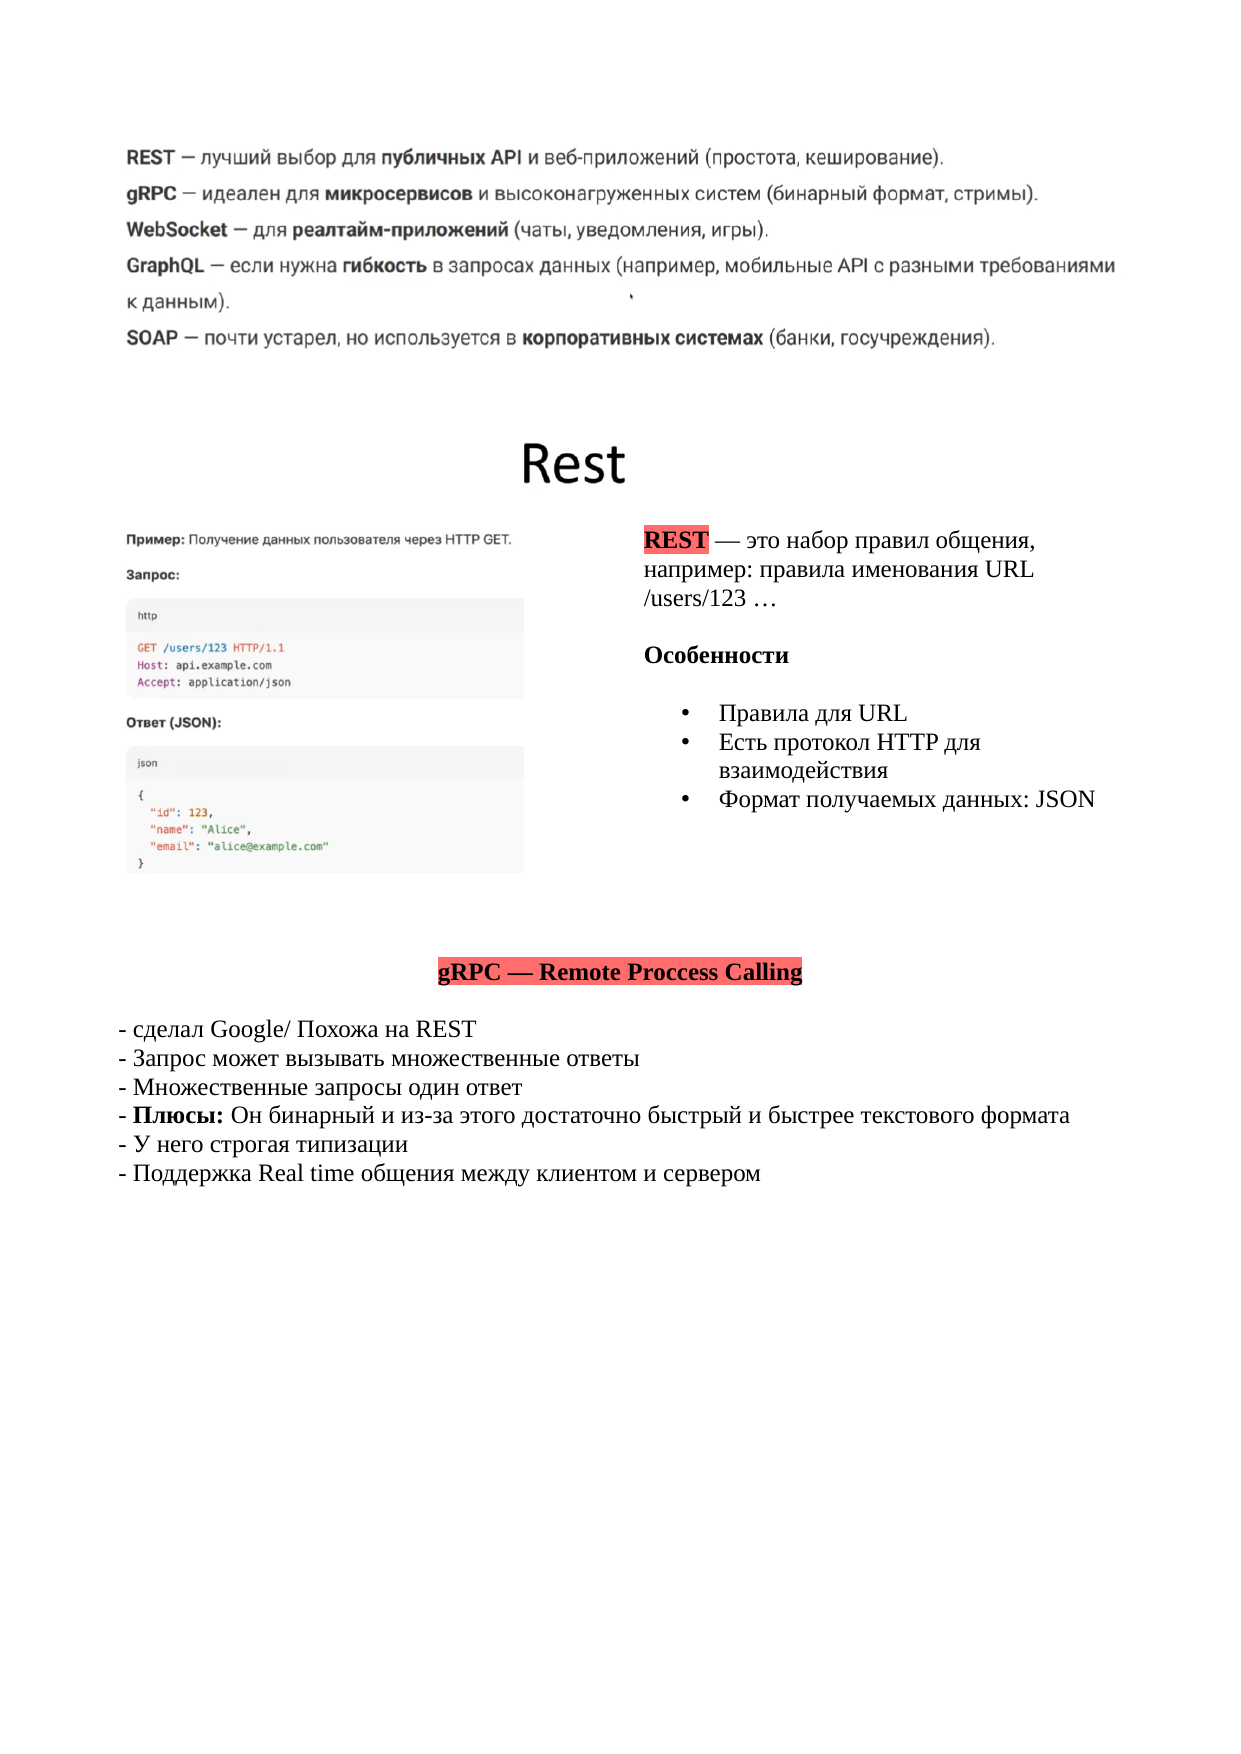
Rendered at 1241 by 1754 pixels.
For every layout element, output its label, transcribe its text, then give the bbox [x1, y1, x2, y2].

text REST — это набор правил общения, например: правила именования URL [644, 525, 1122, 583]
text - У него строгая типизации [118, 1129, 1122, 1158]
text - Поддержка Real time общения между клиентом и сервером [118, 1158, 1122, 1187]
text Особенности [644, 640, 1122, 669]
text - Множественные запросы один ответ [118, 1072, 1122, 1100]
text gRPC — Remote Proccess Calling [118, 957, 1122, 985]
list Формат получаемых данных: JSON [644, 784, 1122, 813]
text - Плюсы: Он бинарный и из-за этого достаточно быстрый и быстрее текстового формата [118, 1100, 1122, 1129]
text /users/123 … [644, 583, 1122, 612]
list Правила для URL [644, 698, 1122, 727]
text - Запрос может вызывать множественные ответы [118, 1043, 1122, 1072]
picture [118, 146, 1123, 353]
text - сделал Google/ Похожа на REST [118, 1014, 1122, 1043]
picture [116, 440, 644, 873]
list Есть протокол HTTP для взаимодействия [644, 727, 1122, 784]
